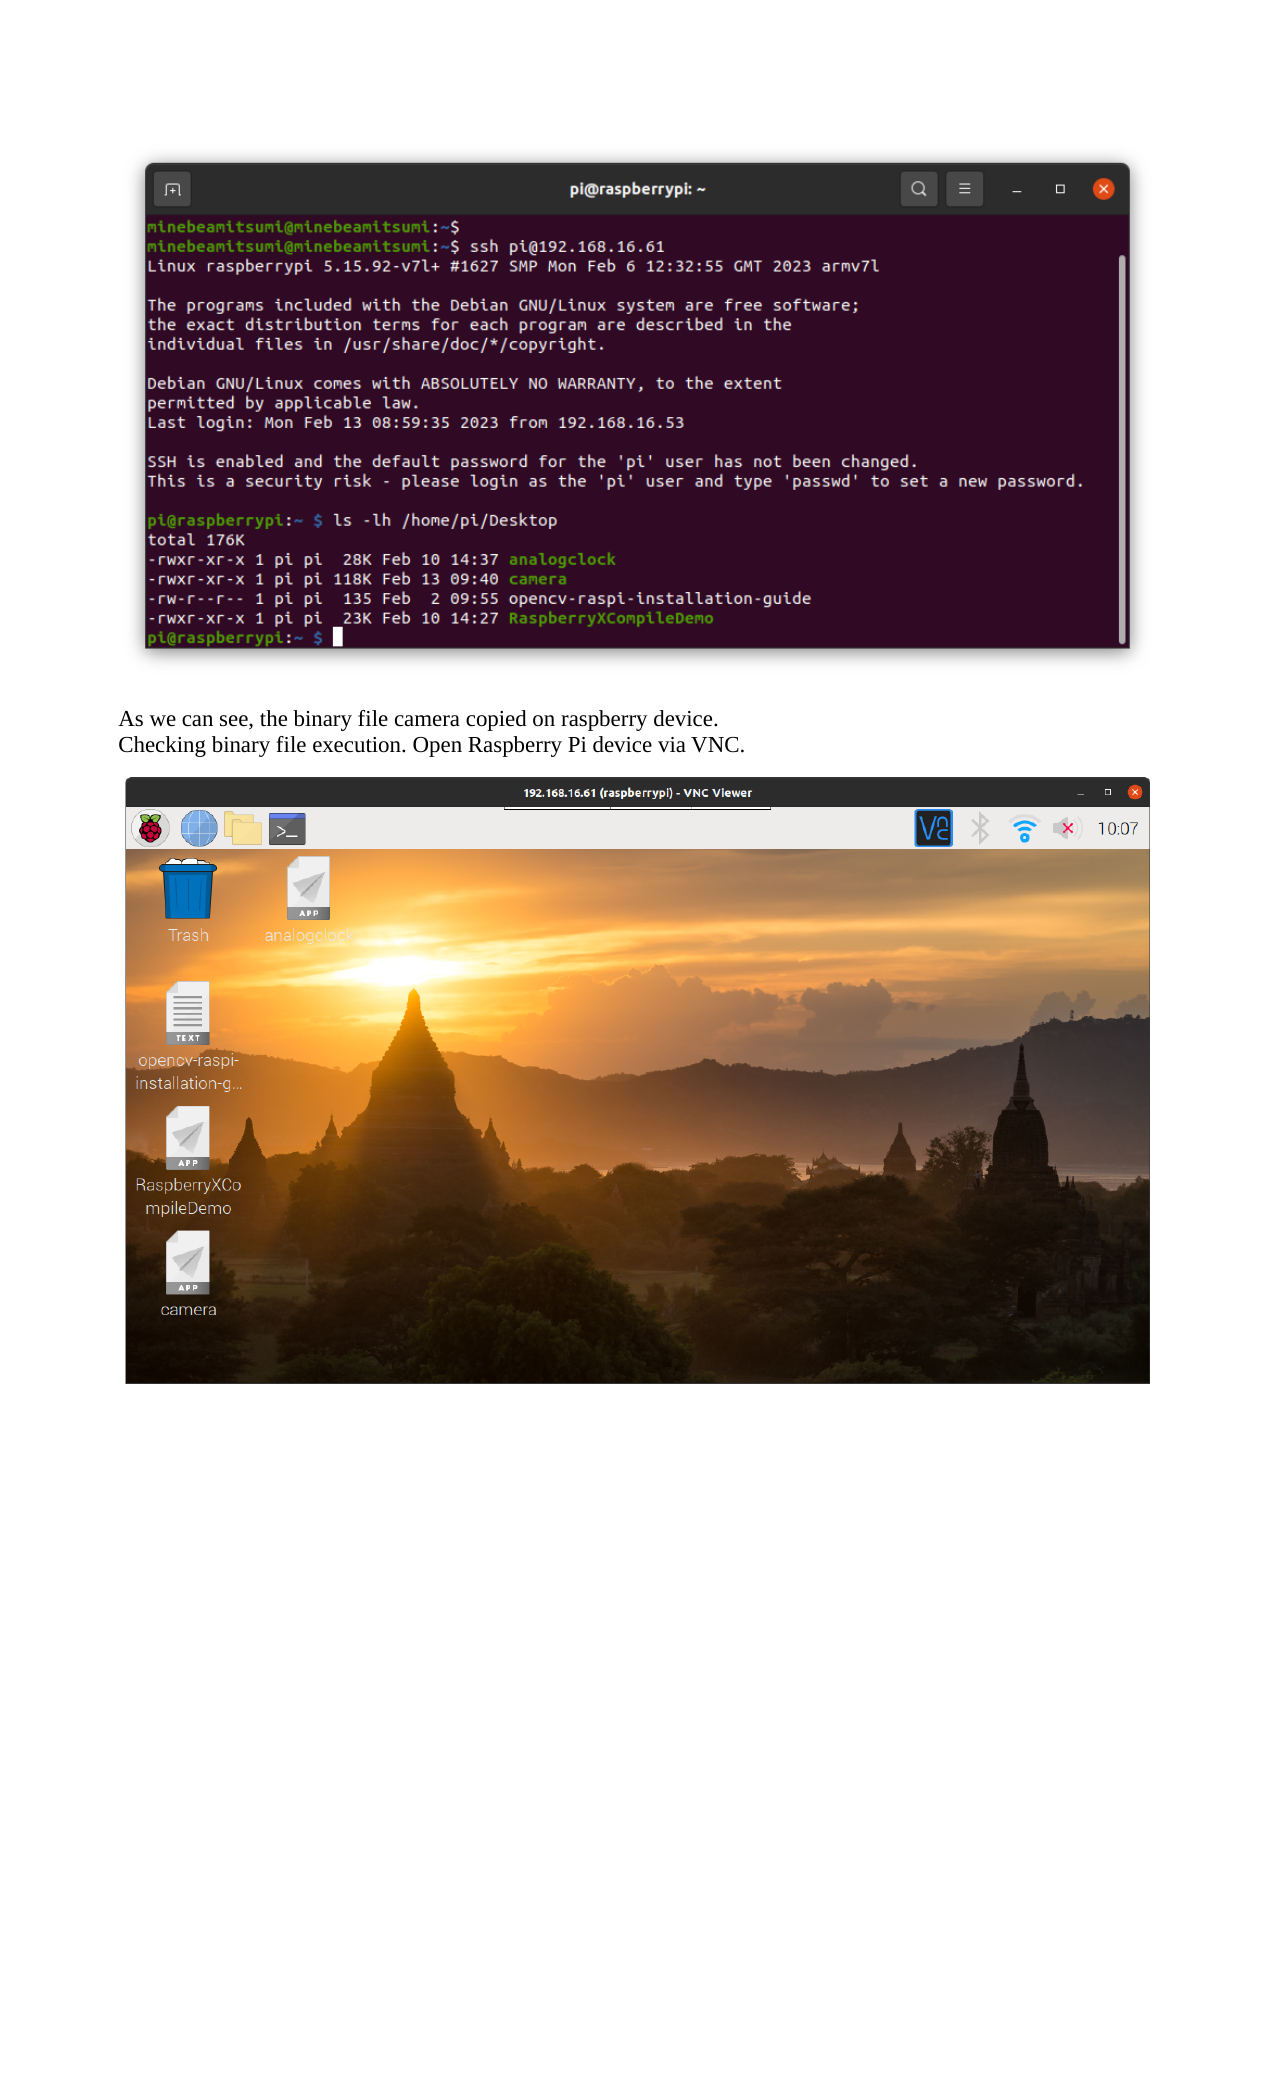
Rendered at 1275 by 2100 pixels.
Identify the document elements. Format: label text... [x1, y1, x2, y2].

text Checking binary file execution. Open Raspberry Pi device via VNC. [118, 731, 1157, 758]
text As we can see, the binary file camera copied on raspberry device. [118, 705, 1157, 731]
picture [118, 139, 1157, 679]
picture [118, 771, 1157, 1391]
